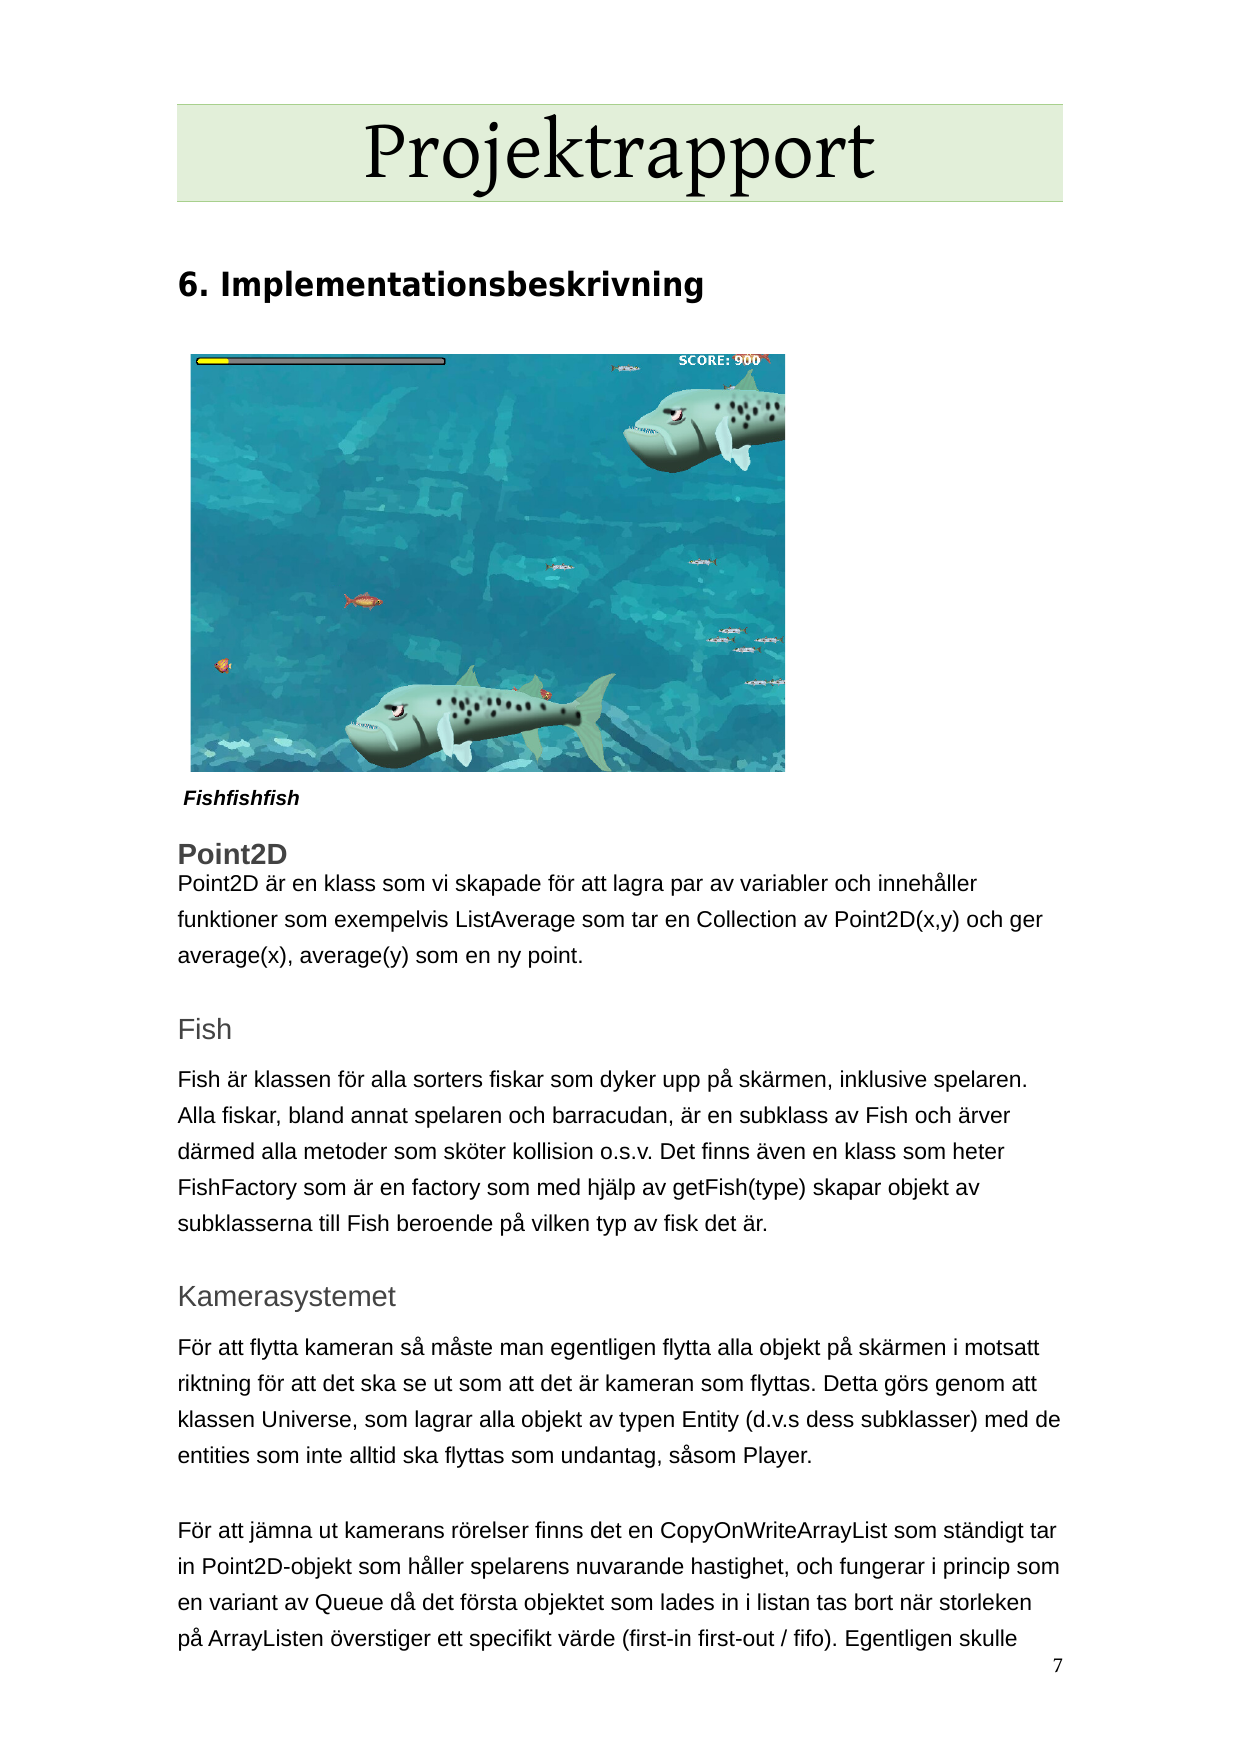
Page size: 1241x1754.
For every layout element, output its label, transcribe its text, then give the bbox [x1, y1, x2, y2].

subtitle Kamerasystemet [177, 1279, 1063, 1313]
subtitle 6. Implementationsbeskrivning [177, 265, 1063, 304]
table_header Projektrapport [177, 105, 1063, 201]
text För att flytta kameran så måste man egentligen flytta alla objekt på skärmen i motsatt riktning för att det ska se ut som att det är kameran som flyttas. Detta görs genom att klassen Universe, som lagrar alla objekt av typen Entity (d.v.s dess subklasser) med de entities som inte alltid ska flyttas som undantag, såsom Player. [177, 1334, 1063, 1468]
text Fish är klassen för alla sorters fiskar som dyker upp på skärmen, inklusive spelaren. Alla fiskar, bland annat spelaren och barracudan, är en subklass av Fish och ärver därmed alla metoder som sköter kollision o.s.v. Det finns även en klass som heter FishFactory som är en factory som med hjälp av getFish(type) skapar objekt av subklasserna till Fish beroende på vilken typ av fisk det är. [177, 1066, 1063, 1236]
text För att jämna ut kamerans rörelser finns det en CopyOnWriteArrayList som ständigt tar in Point2D-objekt som håller spelarens nuvarande hastighet, och fungerar i princip som en variant av Queue då det första objektet som lades in i listan tas bort när storleken på ArrayListen överstiger ett specifikt värde (first-in first-out / fifo). Egentligen skulle [177, 1517, 1063, 1651]
text Fishfishfish [177, 786, 1063, 809]
subtitle Point2D [177, 837, 1063, 870]
text Point2D är en klass som vi skapade för att lagra par av variabler och innehåller funktioner som exempelvis ListAverage som tar en Collection av Point2D(x,y) och ger average(x), average(y) som en ny point. [177, 870, 1063, 969]
subtitle Fish [177, 1012, 1063, 1045]
